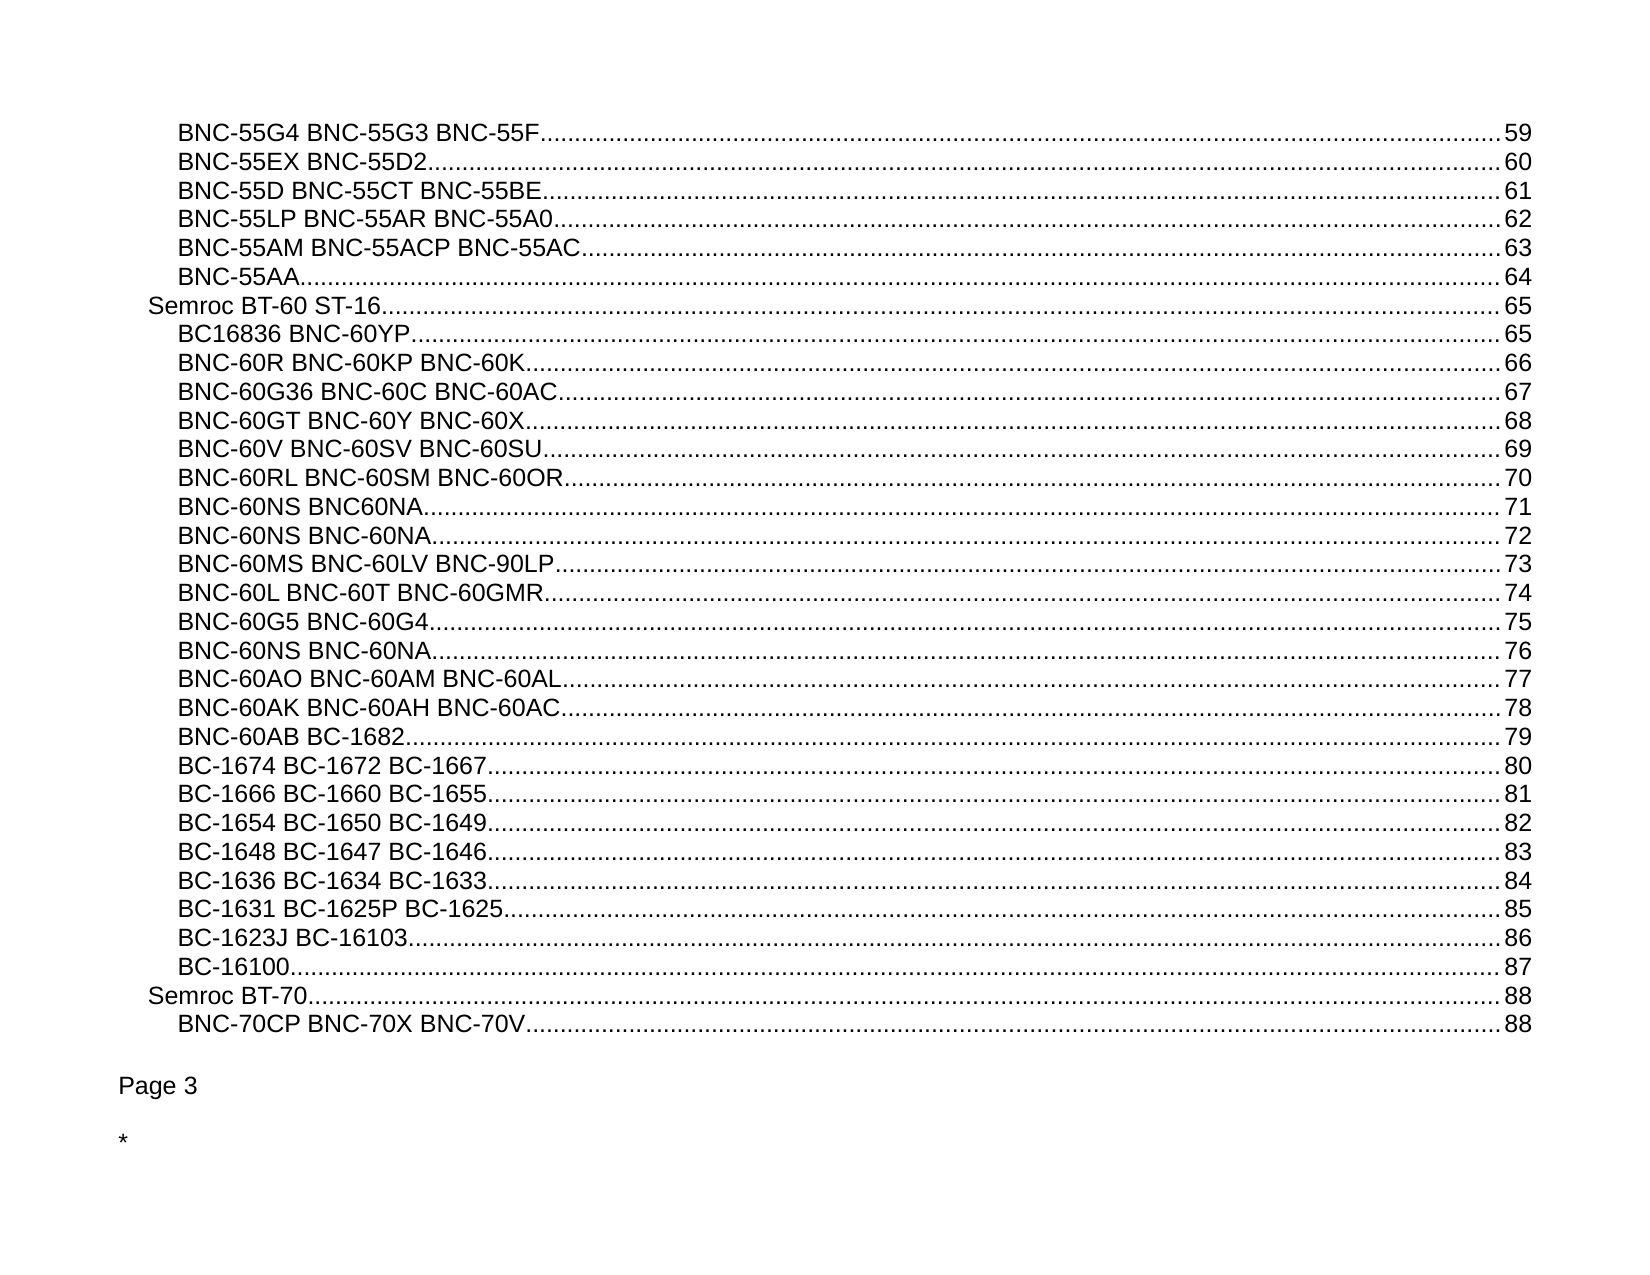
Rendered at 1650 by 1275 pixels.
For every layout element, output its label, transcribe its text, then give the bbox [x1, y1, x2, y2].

text BNC-60V BNC-60SV BNC-60SU 69 [177, 434, 1532, 463]
text BNC-60RL BNC-60SM BNC-60OR 70 [177, 463, 1532, 492]
text BC-1636 BC-1634 BC-1633 84 [177, 866, 1532, 894]
text BNC-60G36 BNC-60C BNC-60AC 67 [177, 377, 1532, 406]
text BNC-60AB BC-1682 79 [177, 722, 1532, 751]
text BNC-60MS BNC-60LV BNC-90LP 73 [177, 549, 1532, 578]
text BNC-70CP BNC-70X BNC-70V 88 [177, 1009, 1532, 1038]
text BNC-60GT BNC-60Y BNC-60X 68 [177, 406, 1532, 434]
text BNC-60R BNC-60KP BNC-60K 66 [177, 348, 1532, 377]
text BC-1631 BC-1625P BC-1625 85 [177, 894, 1532, 923]
text BC-1623J BC-16103 86 [177, 923, 1532, 952]
text Semroc BT-60 ST-16 65 [148, 291, 1532, 319]
text BNC-55D BNC-55CT BNC-55BE 61 [177, 176, 1532, 204]
text BNC-60AO BNC-60AM BNC-60AL 77 [177, 664, 1532, 693]
text BNC-55AM BNC-55ACP BNC-55AC 63 [177, 233, 1532, 262]
text BNC-55G4 BNC-55G3 BNC-55F 59 [177, 118, 1532, 147]
text BNC-60AK BNC-60AH BNC-60AC 78 [177, 693, 1532, 722]
text BNC-60NS BNC-60NA 76 [177, 636, 1532, 664]
text BNC-60NS BNC60NA 71 [177, 492, 1532, 521]
text BC-16100 87 [177, 952, 1532, 981]
text BNC-60L BNC-60T BNC-60GMR 74 [177, 578, 1532, 607]
text BC-1666 BC-1660 BC-1655 81 [177, 779, 1532, 808]
text BNC-55LP BNC-55AR BNC-55A0 62 [177, 204, 1532, 233]
text BC-1654 BC-1650 BC-1649 82 [177, 808, 1532, 837]
text BC-1674 BC-1672 BC-1667 80 [177, 751, 1532, 779]
text BNC-55AA 64 [177, 262, 1532, 291]
text BNC-60NS BNC-60NA 72 [177, 521, 1532, 549]
text BNC-60G5 BNC-60G4 75 [177, 607, 1532, 636]
text BC-1648 BC-1647 BC-1646 83 [177, 837, 1532, 866]
text Semroc BT-70 88 [148, 981, 1532, 1009]
text BNC-55EX BNC-55D2 60 [177, 147, 1532, 176]
text BC16836 BNC-60YP 65 [177, 319, 1532, 348]
